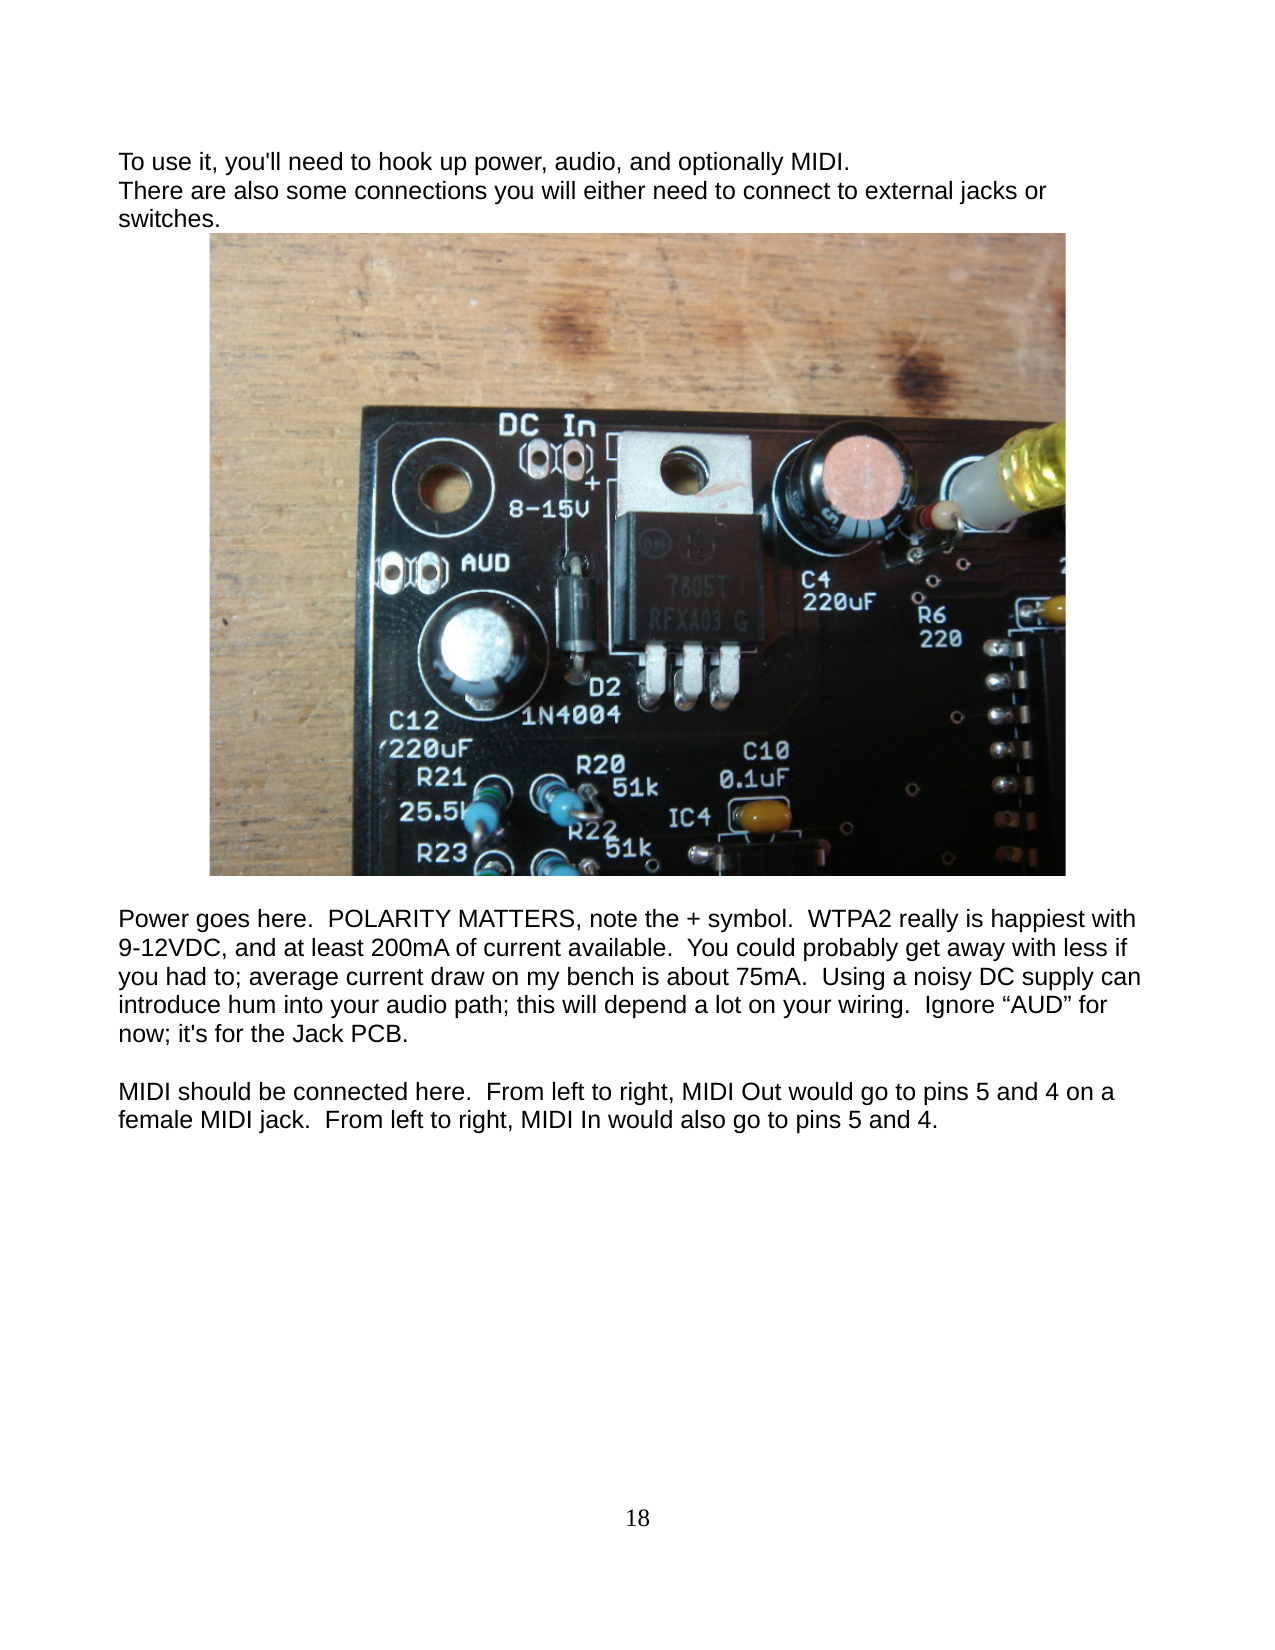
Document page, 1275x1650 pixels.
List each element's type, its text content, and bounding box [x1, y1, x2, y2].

text To use it, you'll need to hook up power, audio, and optionally MIDI. [118, 147, 1157, 176]
picture [209, 233, 1066, 876]
text MIDI should be connected here. From left to right, MIDI Out would go to pins 5 and 4 on a female MIDI jack. From left to right, MIDI In would also go to pins 5 and 4. [118, 1076, 1157, 1134]
text Power goes here. POLARITY MATTERS, note the + symbol. WTPA2 really is happiest with 9-12VDC, and at least 200mA of current available. You could probably get away with less if you had to; average current draw on my bench is about 75mA. Using a noisy DC supply can introduce hum into your audio path; this will depend a lot on your wiring. Ignore “AUD” for now; it's for the Jack PCB. [118, 904, 1157, 1048]
text There are also some connections you will either need to connect to external jacks or switches. [118, 176, 1157, 233]
